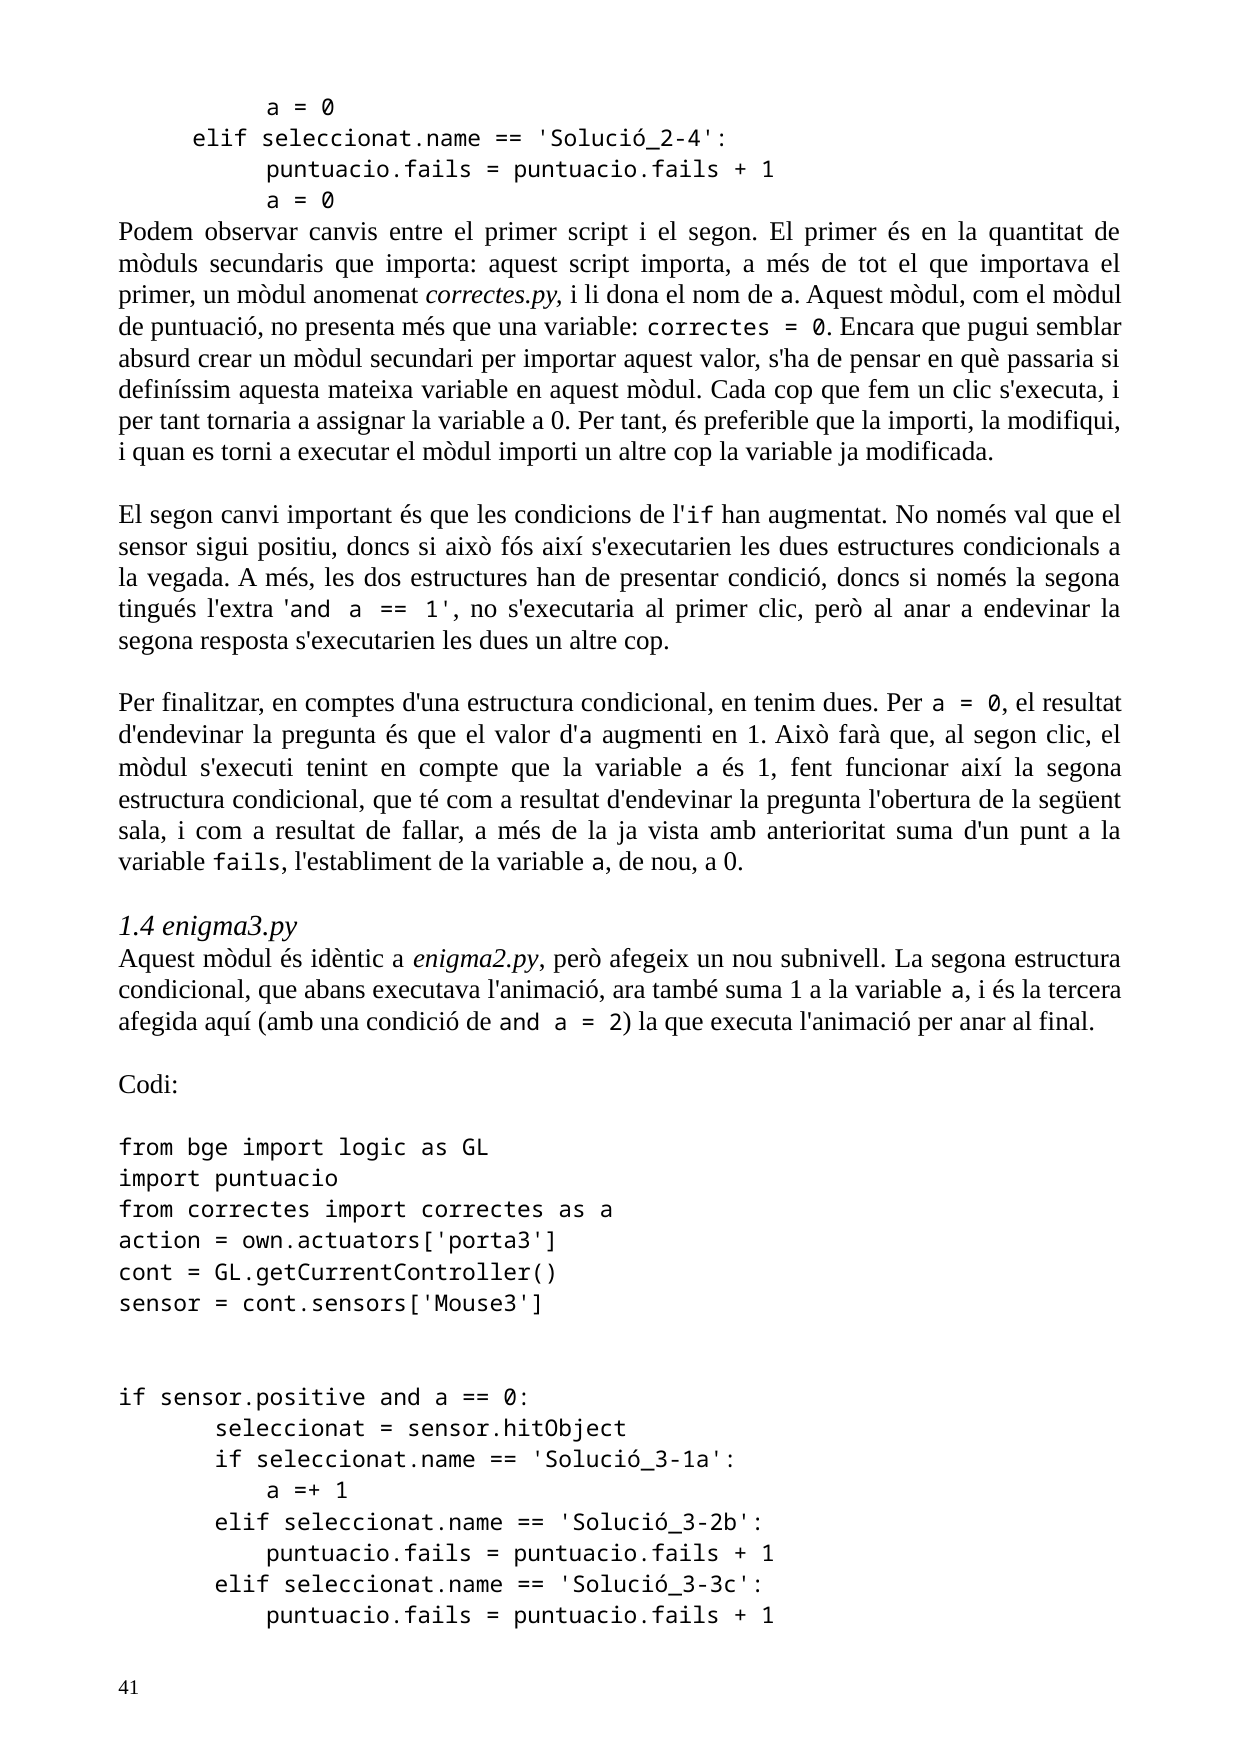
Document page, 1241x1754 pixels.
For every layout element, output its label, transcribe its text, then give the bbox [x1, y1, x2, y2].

text from bge import logic as GL [118, 1131, 1122, 1162]
text El segon canvi important és que les condicions de l'if han augmentat. No només val que el sensor sigui positiu, doncs si això fós així s'executarien les dues estructures condicionals a la vegada. A més, les dos estructures han de presentar condició, doncs si només la segona tingués l'extra 'and a == 1', no s'executaria al primer clic, però al anar a endevinar la segona resposta s'executarien les dues un altre cop. [118, 498, 1122, 655]
text from correctes import correctes as a [118, 1193, 1122, 1224]
text Per finalitzar, en comptes d'una estructura condicional, en tenim dues. Per a = 0, el resultat d'endevinar la pregunta és que el valor d'a augmenti en 1. Això farà que, al segon clic, el mòdul s'executi tenint en compte que la variable a és 1, fent funcionar així la segona estructura condicional, que té com a resultat d'endevinar la pregunta l'obertura de la següent sala, i com a resultat de fallar, a més de la ja vista amb anterioritat suma d'un punt a la variable fails, l'establiment de la variable a, de nou, a 0. [118, 686, 1122, 877]
text puntuacio.fails = puntuacio.fails + 1 [118, 1599, 1122, 1631]
text puntuacio.fails = puntuacio.fails + 1 [118, 153, 1122, 184]
text puntuacio.fails = puntuacio.fails + 1 [118, 1537, 1122, 1568]
text if sensor.positive and a == 0: [118, 1381, 1122, 1412]
text elif seleccionat.name == 'Solució_3-2b': [118, 1506, 1122, 1537]
text a = 0 [118, 91, 1122, 122]
text action = own.actuators['porta3'] [118, 1224, 1122, 1256]
text seleccionat = sensor.hitObject [118, 1412, 1122, 1443]
text sensor = cont.sensors['Mouse3'] [118, 1287, 1122, 1318]
text 1.4 enigma3.py [118, 908, 1122, 942]
text Codi: [118, 1068, 1122, 1099]
text import puntuacio [118, 1162, 1122, 1193]
text Aquest mòdul és idèntic a enigma2.py, però afegeix un nou subnivell. La segona estructura condicional, que abans executava l'animació, ara també suma 1 a la variable a, i és la tercera afegida aquí (amb una condició de and a = 2) la que executa l'animació per anar al final. [118, 942, 1122, 1037]
text a = 0 [118, 184, 1122, 216]
text if seleccionat.name == 'Solució_3-1a': [118, 1443, 1122, 1474]
text cont = GL.getCurrentController() [118, 1256, 1122, 1287]
text elif seleccionat.name == 'Solució_3-3c': [118, 1568, 1122, 1599]
text a =+ 1 [118, 1474, 1122, 1506]
text elif seleccionat.name == 'Solució_2-4': [118, 122, 1122, 153]
text Podem observar canvis entre el primer script i el segon. El primer és en la quantitat de mòduls secundaris que importa: aquest script importa, a més de tot el que importava el primer, un mòdul anomenat correctes.py, i li dona el nom de a. Aquest mòdul, com el mòdul de puntuació, no presenta més que una variable: correctes = 0. Encara que pugui semblar absurd crear un mòdul secundari per importar aquest valor, s'ha de pensar en què passaria si definíssim aquesta mateixa variable en aquest mòdul. Cada cop que fem un clic s'executa, i per tant tornaria a assignar la variable a 0. Per tant, és preferible que la importi, la modifiqui, i quan es torni a executar el mòdul importi un altre cop la variable ja modificada. [118, 216, 1122, 467]
